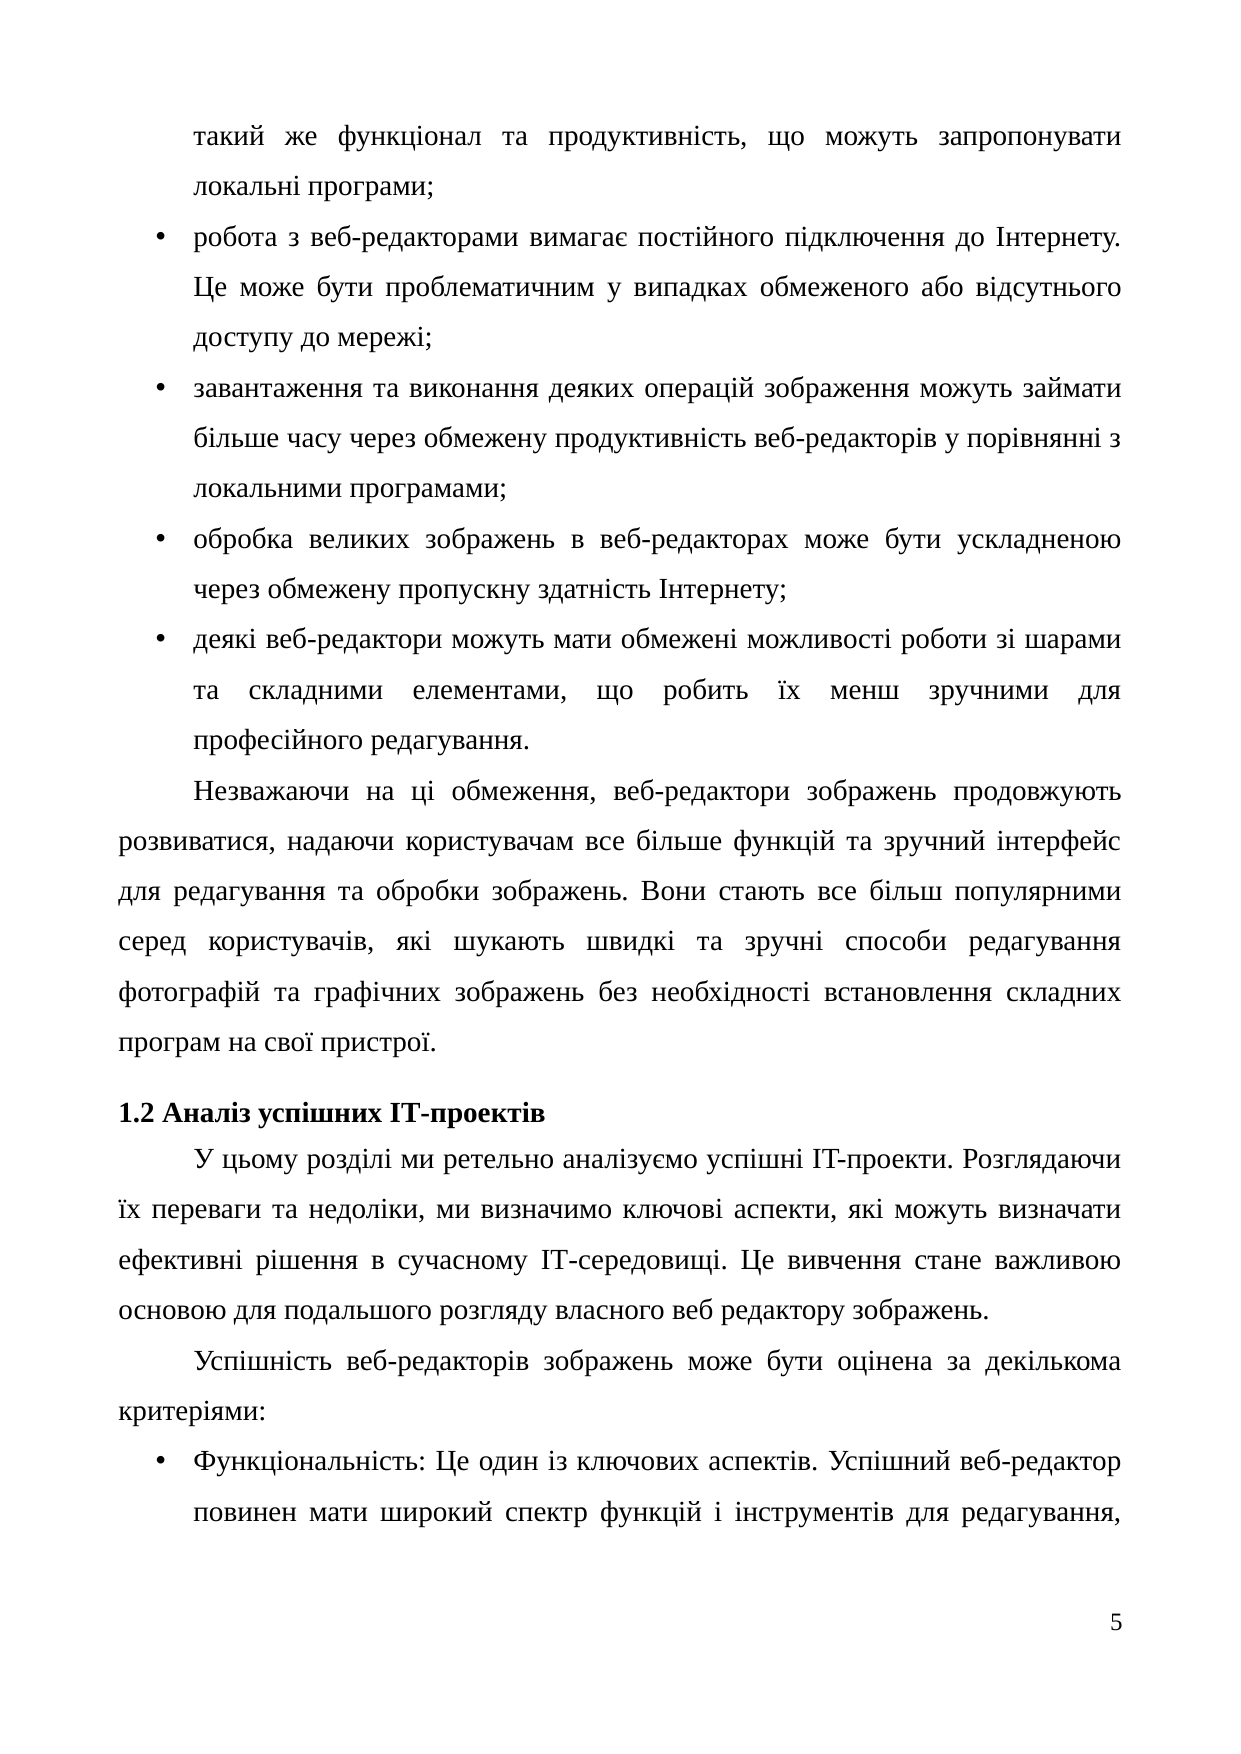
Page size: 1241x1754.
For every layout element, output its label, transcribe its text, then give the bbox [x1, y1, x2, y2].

list робота з веб-редакторами вимагає постійного підключення до Інтернету. Це може бути проблематичним у випадках обмеженого або відсутнього доступу до мережі; [156, 219, 1122, 353]
text Успішність веб-редакторів зображень може бути оцінена за декількома критеріями: [118, 1343, 1122, 1426]
list деякі веб-редактори можуть мати обмежені можливості роботи зі шарами та складними елементами, що робить їх менш зручними для професійного редагування. [156, 622, 1122, 756]
list обробка великих зображень в веб-редакторах може бути ускладненою через обмежену пропускну здатність Інтернету; [156, 521, 1122, 605]
list такий же функціонал та продуктивність, що можуть запропонувати локальні програми; [156, 118, 1122, 202]
text У цьому розділі ми ретельно аналізуємо успішні IT-проекти. Розглядаючи їх переваги та недоліки, ми визначимо ключові аспекти, які можуть визначати ефективні рішення в сучасному ІТ-середовищі. Це вивчення стане важливою основою для подальшого розгляду власного веб редактору зображень. [118, 1141, 1122, 1326]
subtitle 1.2 Аналіз успішних ІТ-проектів [118, 1095, 1122, 1129]
text Незважаючи на ці обмеження, веб-редактори зображень продовжують розвиватися, надаючи користувачам все більше функцій та зручний інтерфейс для редагування та обробки зображень. Вони стають все більш популярними серед користувачів, які шукають швидкі та зручні способи редагування фотографій та графічних зображень без необхідності встановлення складних програм на свої пристрої. [118, 773, 1122, 1058]
list завантаження та виконання деяких операцій зображення можуть займати більше часу через обмежену продуктивність веб-редакторів у порівнянні з локальними програмами; [156, 370, 1122, 504]
list Функціональність: Це один із ключових аспектів. Успішний веб-редактор повинен мати широкий спектр функцій і інструментів для редагування, [156, 1443, 1122, 1527]
